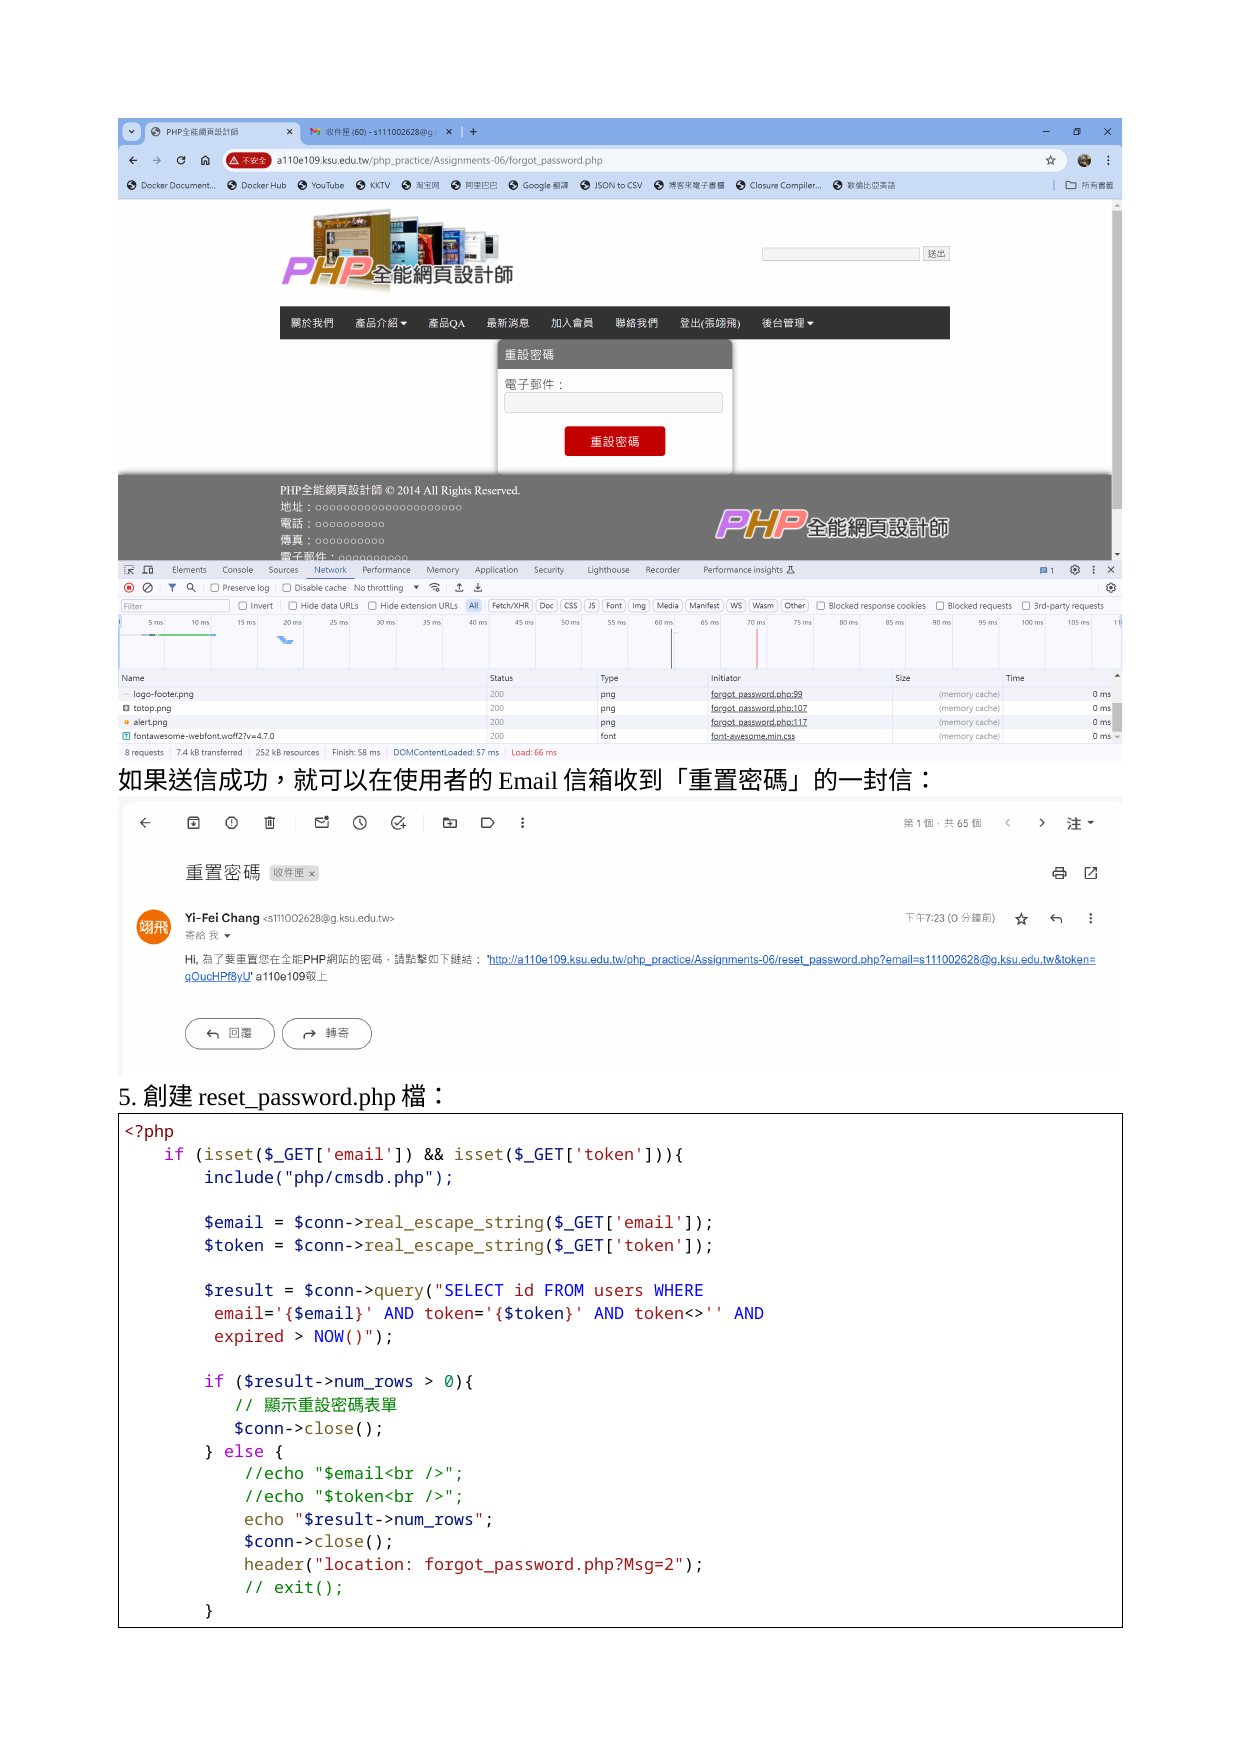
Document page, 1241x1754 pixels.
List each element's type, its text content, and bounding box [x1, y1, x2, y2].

text 如果送信成功，就可以在使用者的Email信箱收到「重置密碼」的一封信： [118, 761, 1122, 796]
table_header <?php if (isset($_GET['email']) && isset($_GET['token'])){ include("php/cmsdb.php"); $email = $conn->real_escape_string($_GET['email']); $token = $conn->real_escape_string($_GET['token']); $result = $conn->query("SELECT id FROM users WHERE email='{$email}' AND token='{$token}' AND token<>'' AND expired > NOW()"); if ($result->num_rows > 0){ // 顯示重設密碼表單 $conn->close(); } else { //echo "$email<br />"; //echo "$token<br />"; echo "$result->num_rows"; $conn->close(); header("location: forgot_password.php?Msg=2"); // exit(); } [119, 1114, 1122, 1627]
text 5. 創建reset_password.php檔： [118, 1077, 1122, 1113]
